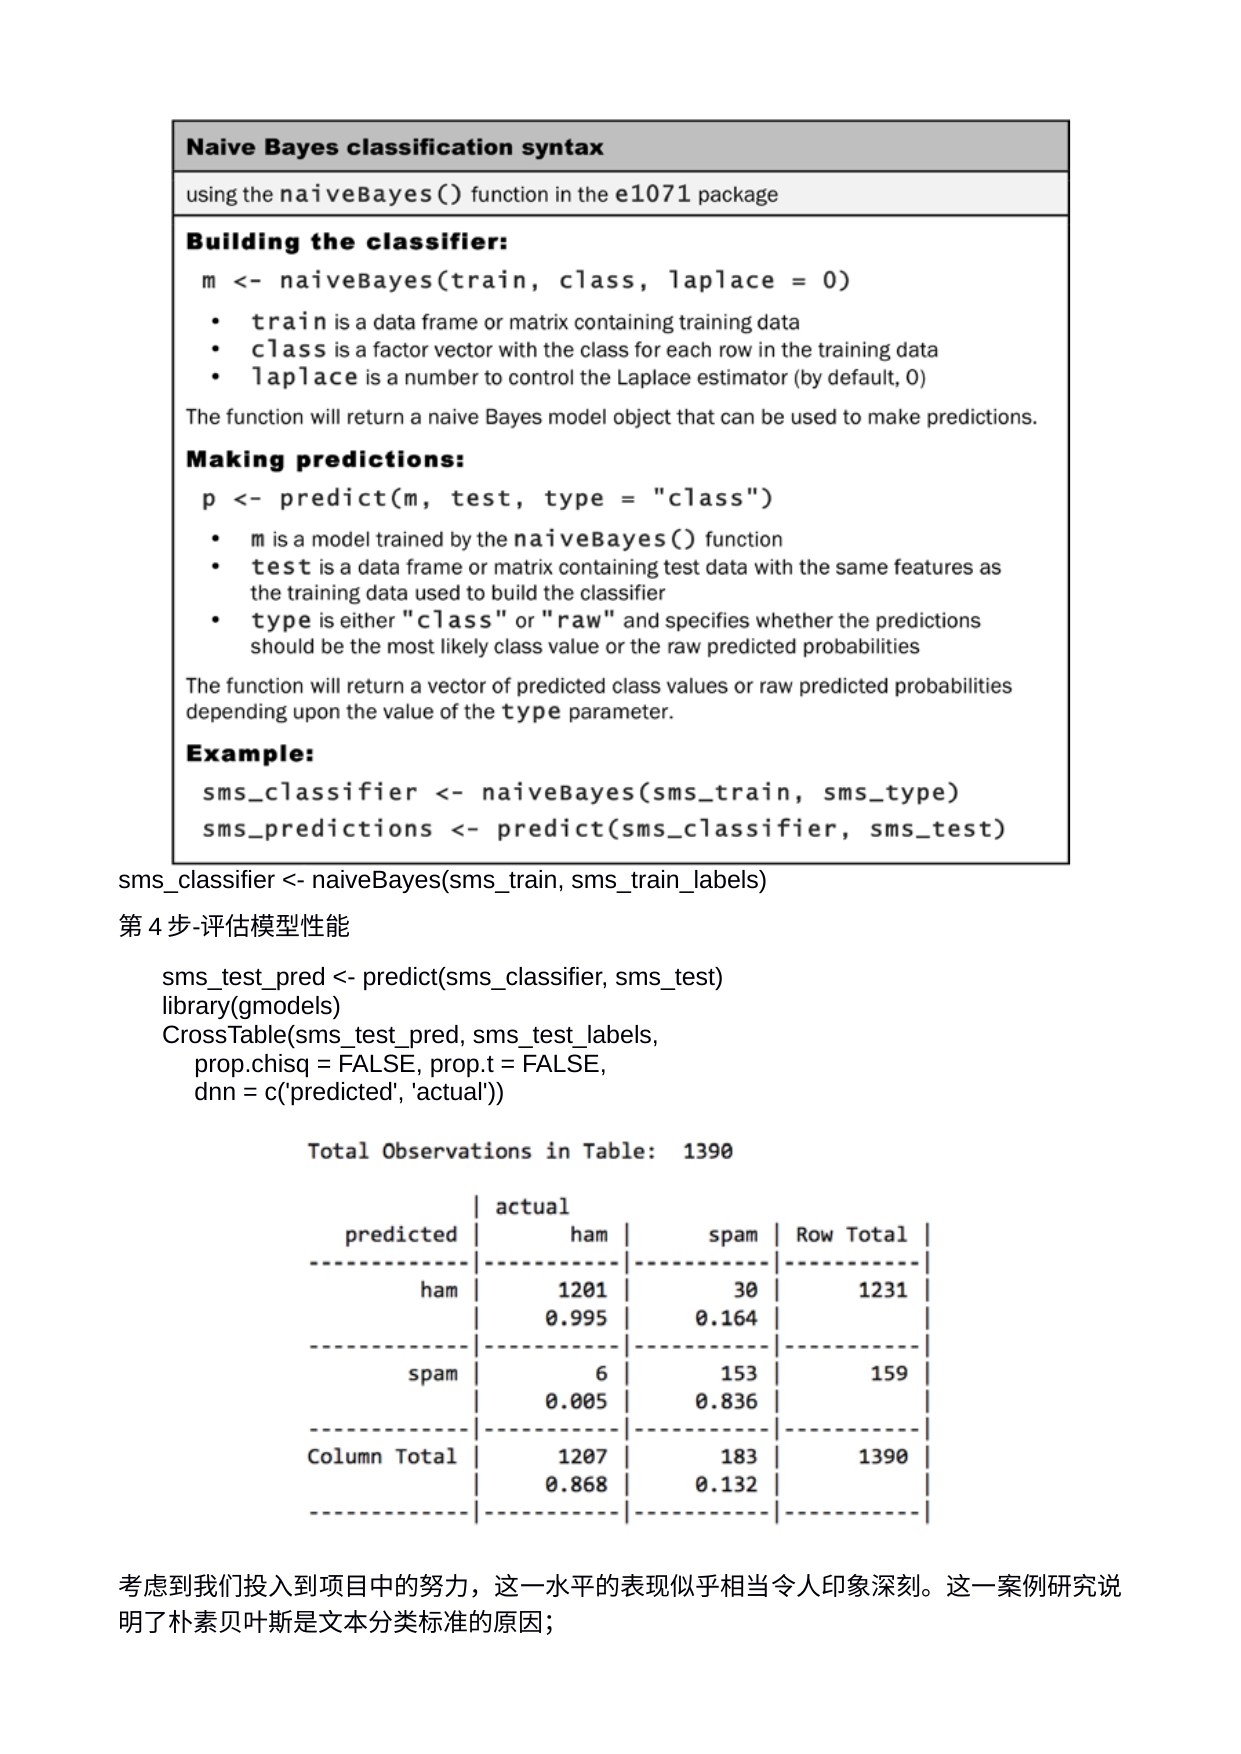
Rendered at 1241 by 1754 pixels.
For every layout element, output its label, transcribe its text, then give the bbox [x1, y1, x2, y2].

text CrossTable(sms_test_pred, sms_test_labels, [118, 1020, 1122, 1049]
text prop.chisq = FALSE, prop.t = FALSE, [118, 1049, 1122, 1077]
text sms_classifier <- naiveBayes(sms_train, sms_train_labels) [118, 233, 1122, 894]
text dnn = c('predicted', 'actual')) [118, 1077, 1122, 1106]
text 考虑到我们投入到项目中的努力，这一水平的表现似乎相当令人印象深刻。这一案例研究说明了朴素贝叶斯是文本分类标准的原因； [118, 1566, 1122, 1639]
text library(gmodels) [118, 991, 1122, 1020]
text sms_test_pred <- predict(sms_classifier, sms_test) [118, 962, 1122, 991]
subtitle 第4步-评估模型性能 [118, 906, 1122, 943]
